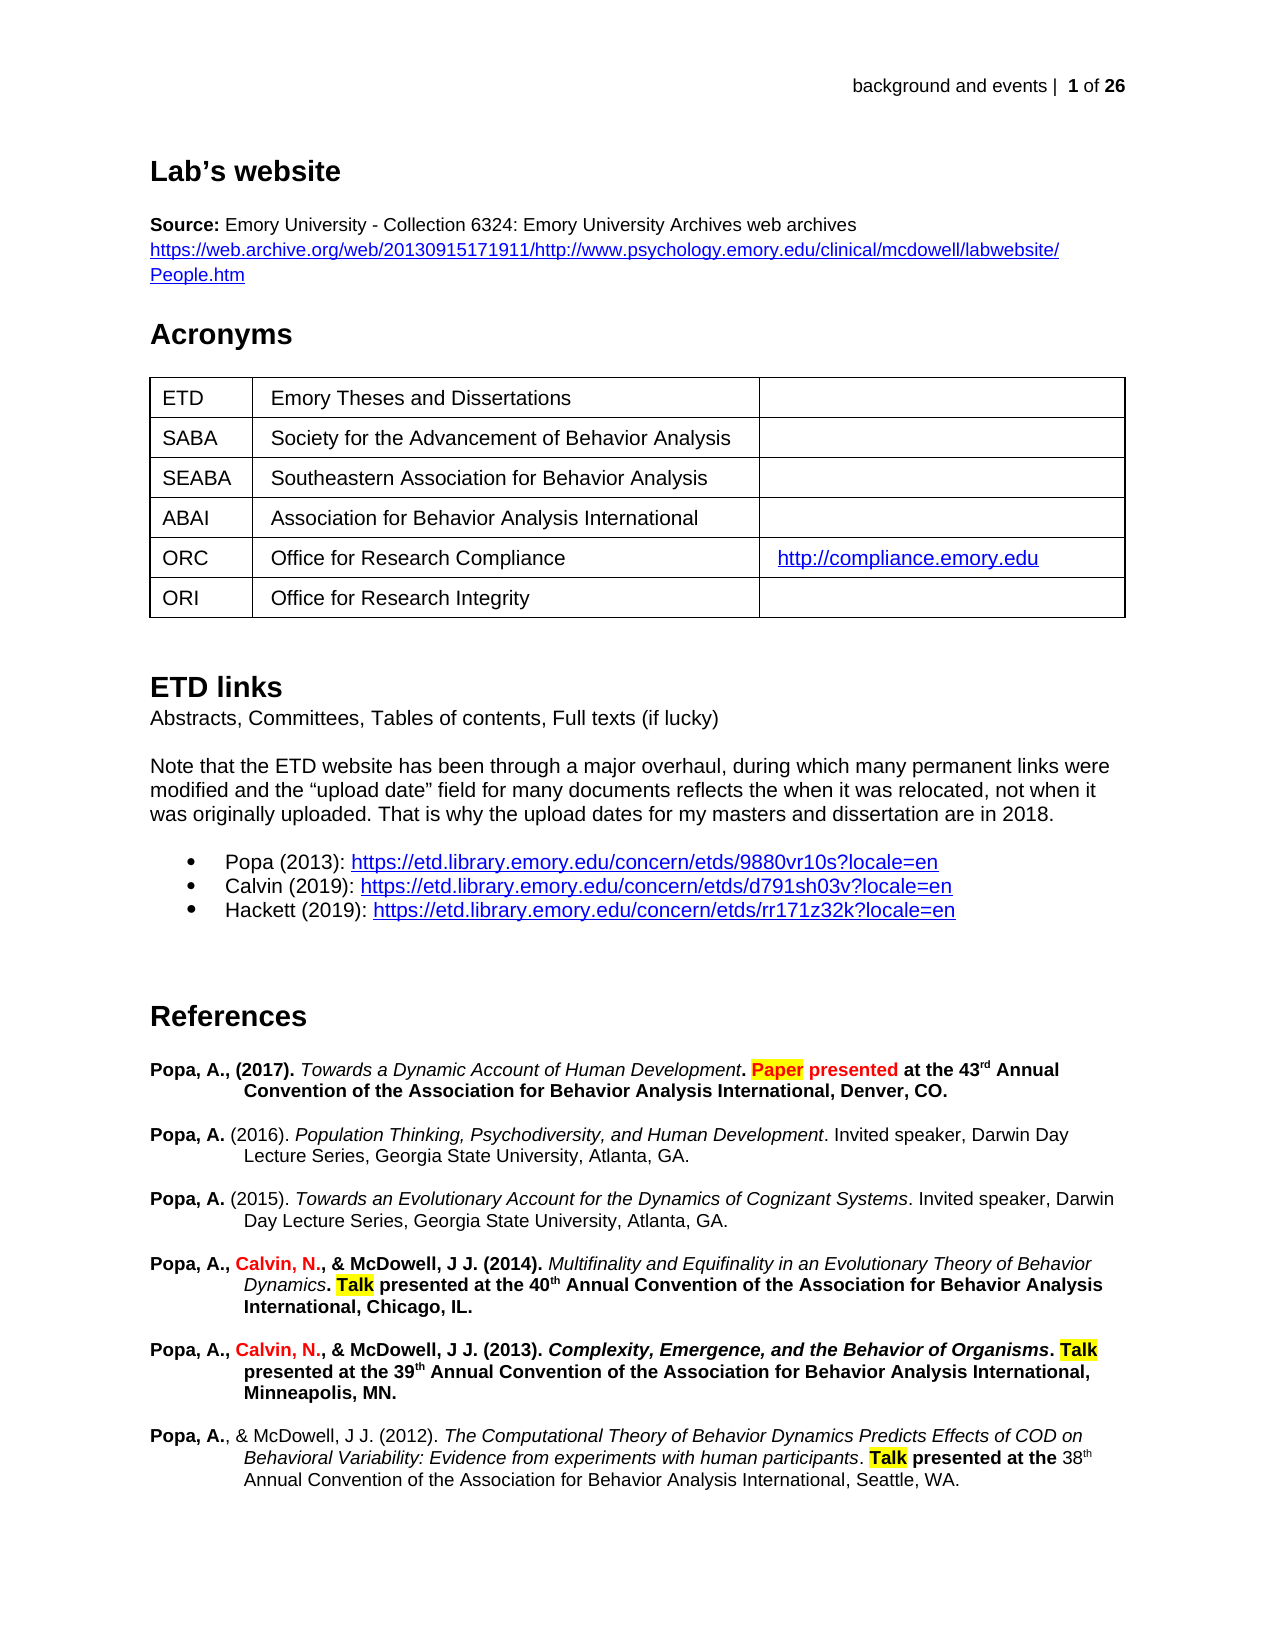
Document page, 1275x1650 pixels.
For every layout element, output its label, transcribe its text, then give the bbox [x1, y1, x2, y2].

list Calvin (2019): https://etd.library.emory.edu/concern/etds/d791sh03v?locale=en [187, 874, 1125, 898]
table_cell Office for Research Integrity [253, 578, 759, 617]
subtitle Acronyms [150, 317, 1125, 350]
table_cell Association for Behavior Analysis International [253, 498, 759, 537]
text Popa, A., Calvin, N., & McDowell, J J. (2013). Complexity, Emergence, and the Behavior of Organisms. Talk presented at the 39th Annual Convention of the Association for Behavior Analysis International, Minneapolis, MN. [150, 1339, 1125, 1404]
text Popa, A., & McDowell, J J. (2012). The Computational Theory of Behavior Dynamics Predicts Effects of COD on Behavioral Variability: Evidence from experiments with human participants. Talk presented at the 38th Annual Convention of the Association for Behavior Analysis International, Seattle, WA. [150, 1425, 1125, 1490]
text Source: Emory University - Collection 6324: Emory University Archives web archives [150, 214, 1125, 236]
table_cell http://compliance.emory.edu [760, 538, 1124, 577]
list Hackett (2019): https://etd.library.emory.edu/concern/etds/rr171z32k?locale=en [187, 898, 1125, 922]
text Note that the ETD website has been through a major overhaul, during which many permanent links were modified and the “upload date” field for many documents reflects the when it was relocated, not when it was originally uploaded. That is why the upload dates for my masters and dissertation are in 2018. [150, 754, 1125, 826]
table_cell Society for the Advancement of Behavior Analysis [253, 418, 759, 457]
text Abstracts, Committees, Tables of contents, Full texts (if lucky) [150, 706, 1125, 730]
subtitle ETD links [150, 670, 1125, 703]
table_header Emory Theses and Dissertations [253, 378, 759, 417]
table_cell SABA [151, 418, 252, 457]
table_cell SEABA [151, 458, 252, 497]
subtitle References [150, 998, 1125, 1032]
list Popa (2013): https://etd.library.emory.edu/concern/etds/9880vr10s?locale=en [187, 850, 1125, 874]
subtitle Lab’s website [150, 154, 1125, 188]
table_cell [760, 418, 1124, 457]
text https://web.archive.org/web/20130915171911/http://www.psychology.emory.edu/clinical/mcdowell/labwebsite/People.htm [150, 239, 1125, 285]
table_cell [760, 498, 1124, 537]
table_cell [760, 578, 1124, 617]
table_cell ORI [151, 578, 252, 617]
table_cell ABAI [151, 498, 252, 537]
text Popa, A. (2015). Towards an Evolutionary Account for the Dynamics of Cognizant Systems. Invited speaker, Darwin Day Lecture Series, Georgia State University, Atlanta, GA. [150, 1188, 1125, 1231]
text Popa, A. (2016). Population Thinking, Psychodiversity, and Human Development. Invited speaker, Darwin Day Lecture Series, Georgia State University, Atlanta, GA. [150, 1123, 1125, 1166]
text Popa, A., (2017). Towards a Dynamic Account of Human Development. Paper presented at the 43rd Annual Convention of the Association for Behavior Analysis International, Denver, CO. [150, 1059, 1125, 1102]
table_cell [760, 458, 1124, 497]
table_cell Office for Research Compliance [253, 538, 759, 577]
table_header [760, 378, 1124, 417]
text Popa, A., Calvin, N., & McDowell, J J. (2014). Multifinality and Equifinality in an Evolutionary Theory of Behavior Dynamics. Talk presented at the 40th Annual Convention of the Association for Behavior Analysis International, Chicago, IL. [150, 1253, 1125, 1317]
table_cell Southeastern Association for Behavior Analysis [253, 458, 759, 497]
table_header ETD [151, 378, 252, 417]
table_cell ORC [151, 538, 252, 577]
